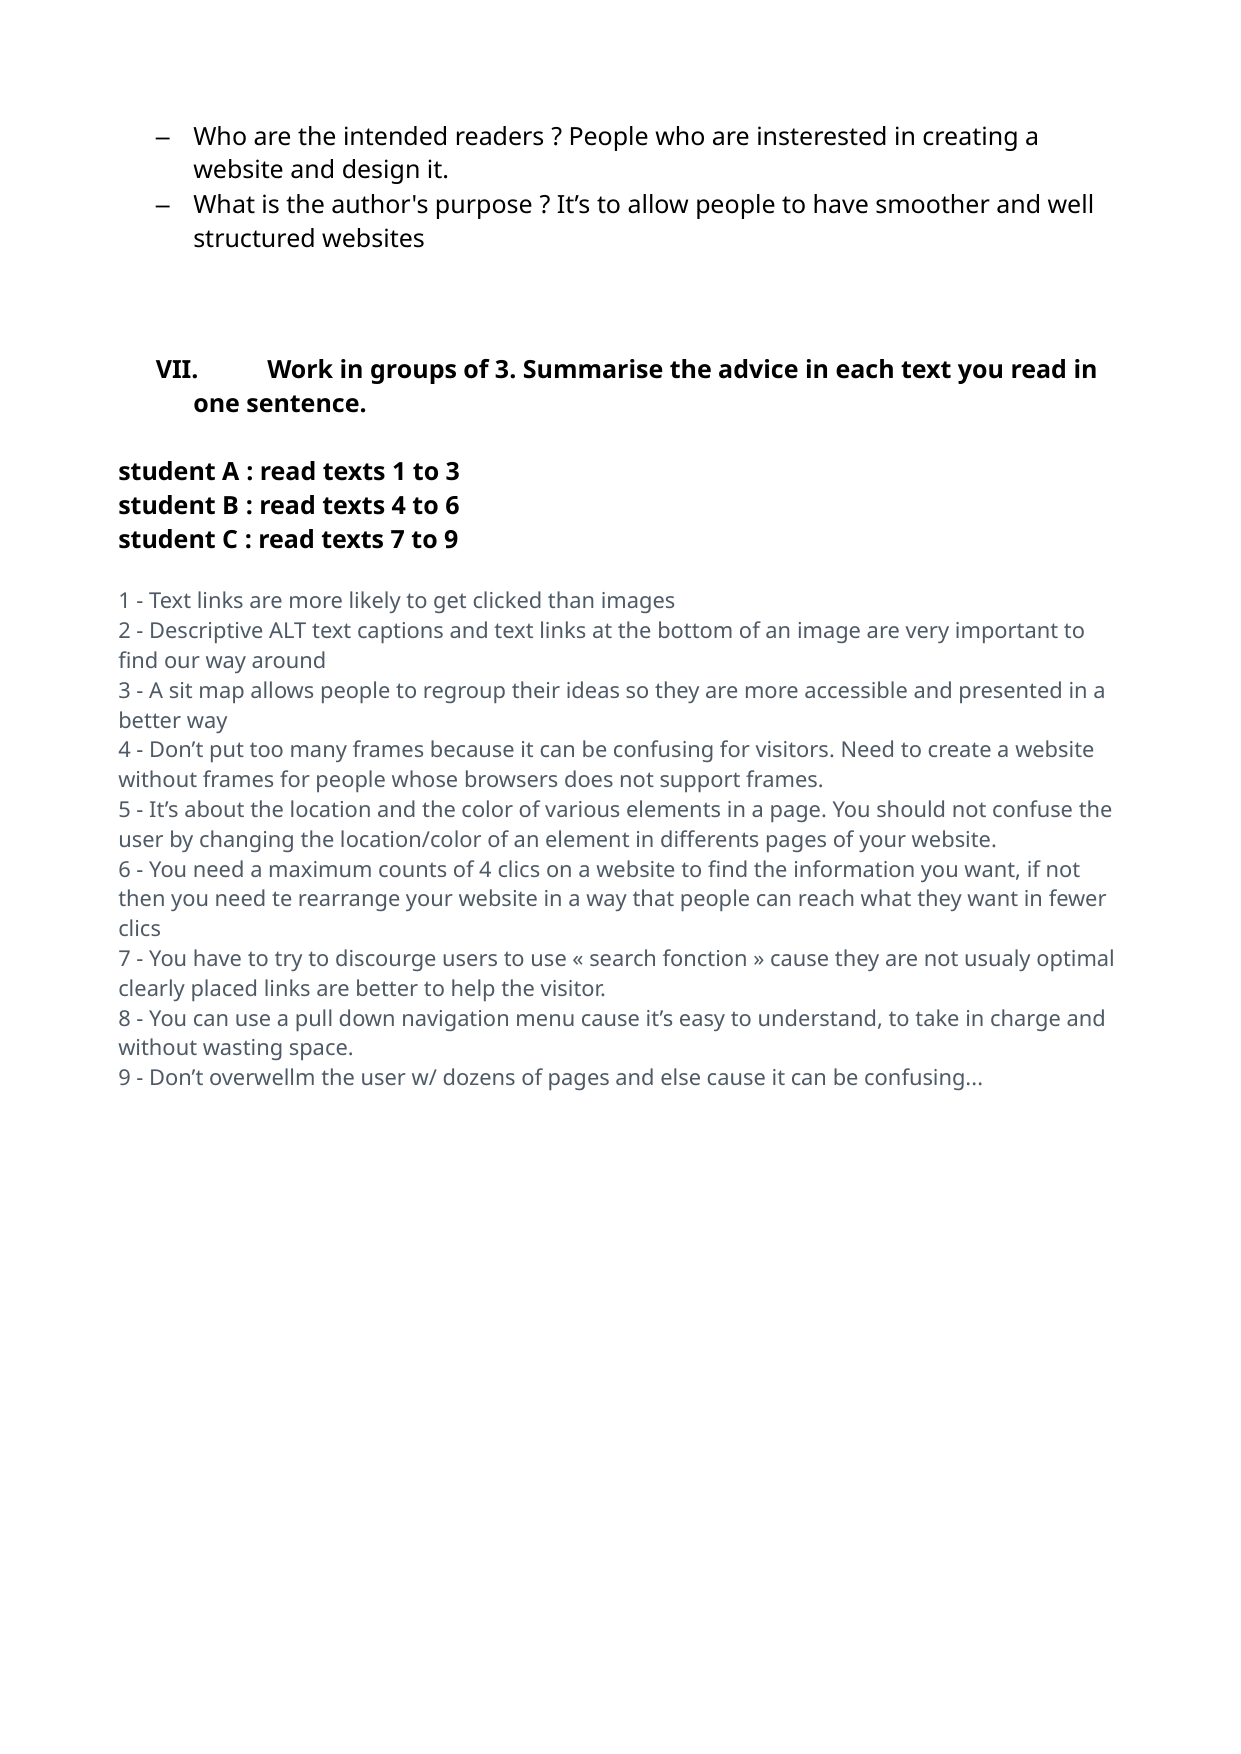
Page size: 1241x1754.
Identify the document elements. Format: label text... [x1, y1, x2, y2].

list Who are the intended readers ? People who are insterested in creating a website and design it. [156, 118, 1122, 186]
text 1 - Text links are more likely to get clicked than images 2 - Descriptive ALT text captions and text links at the bottom of an image are very important to find our way around 3 - A sit map allows people to regroup their ideas so they are more accessible and presented in a better way 4 - Don’t put too many frames because it can be confusing for visitors. Need to create a website without frames for people whose browsers does not support frames. 5 - It’s about the location and the color of various elements in a page. You should not confuse the user by changing the location/color of an element in differents pages of your website. 6 - You need a maximum counts of 4 clics on a website to find the information you want, if not then you need te rearrange your website in a way that people can reach what they want in fewer clics 7 - You have to try to discourge users to use « search fonction » cause they are not usualy optimal clearly placed links are better to help the visitor. 8 - You can use a pull down navigation menu cause it’s easy to understand, to take in charge and without wasting space. 9 - Don’t overwellm the user w/ dozens of pages and else cause it can be confusing... [118, 585, 1122, 1092]
text student B : read texts 4 to 6 [118, 487, 1122, 522]
list What is the author's purpose ? It’s to allow people to have smoother and well structured websites [156, 186, 1122, 254]
list Work in groups of 3. Summarise the advice in each text you read in one sentence. [156, 351, 1122, 419]
text student C : read texts 7 to 9 [118, 522, 1122, 556]
text student A : read texts 1 to 3 [118, 453, 1122, 487]
